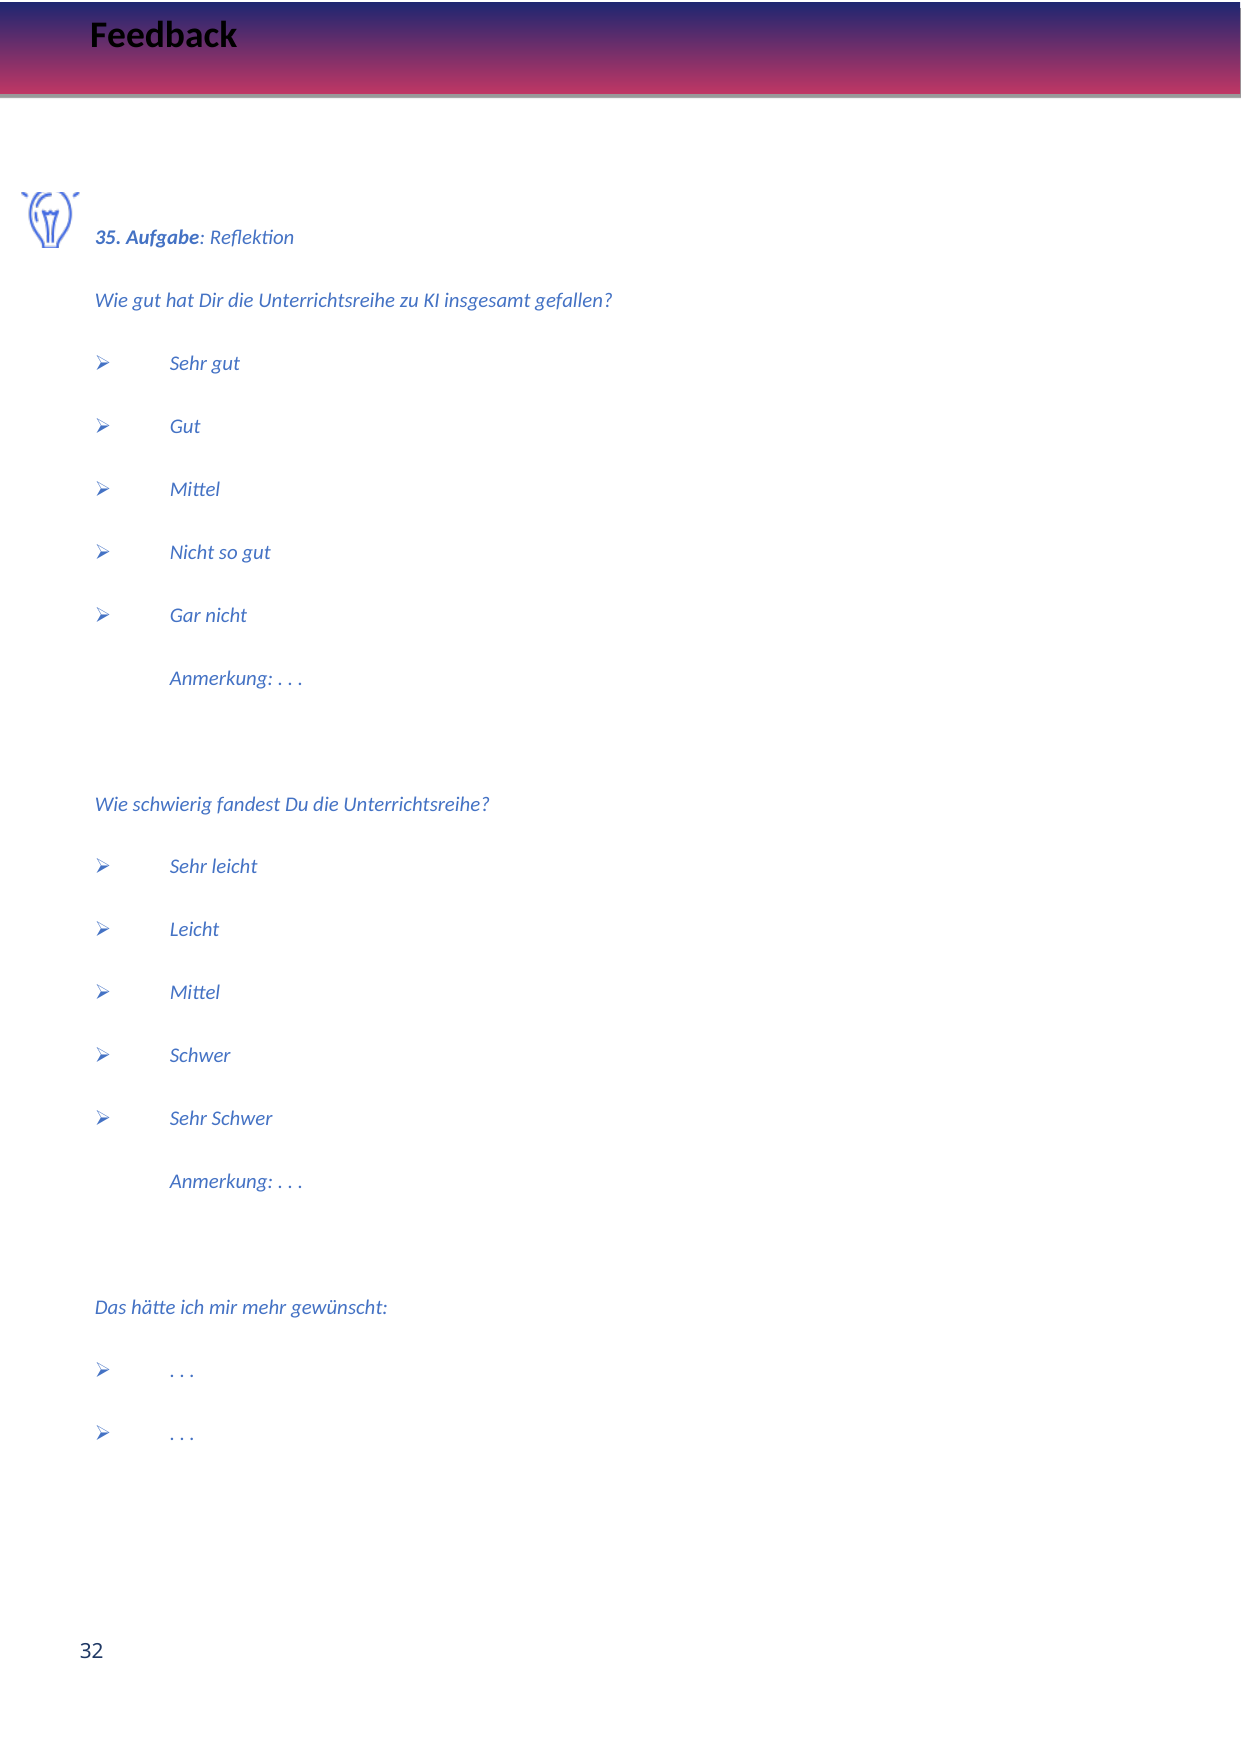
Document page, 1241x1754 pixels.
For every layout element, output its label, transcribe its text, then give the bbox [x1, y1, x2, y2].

list Schwer [94, 1042, 1086, 1068]
text Anmerkung: . . . [169, 665, 1086, 690]
text Anmerkung: . . . [169, 1168, 1086, 1194]
text Wie schwierig fandest Du die Unterrichtsreihe? [94, 791, 1086, 816]
list Sehr gut [94, 350, 1086, 376]
text Das hätte ich mir mehr gewünscht: [94, 1294, 1086, 1319]
list Mittel [94, 979, 1086, 1005]
list Mittel [94, 476, 1086, 502]
list . . . [94, 1420, 1086, 1445]
list Nicht so gut [94, 539, 1086, 564]
text Wie gut hat Dir die Unterrichtsreihe zu KI insgesamt gefallen? [94, 287, 1086, 313]
text 35. Aufgabe: Reflektion [94, 224, 1086, 250]
list Gut [94, 413, 1086, 439]
list Sehr leicht [94, 854, 1086, 879]
list Gar nicht [94, 602, 1086, 627]
list . . . [94, 1357, 1086, 1382]
list Sehr Schwer [94, 1105, 1086, 1131]
list Leicht [94, 917, 1086, 942]
